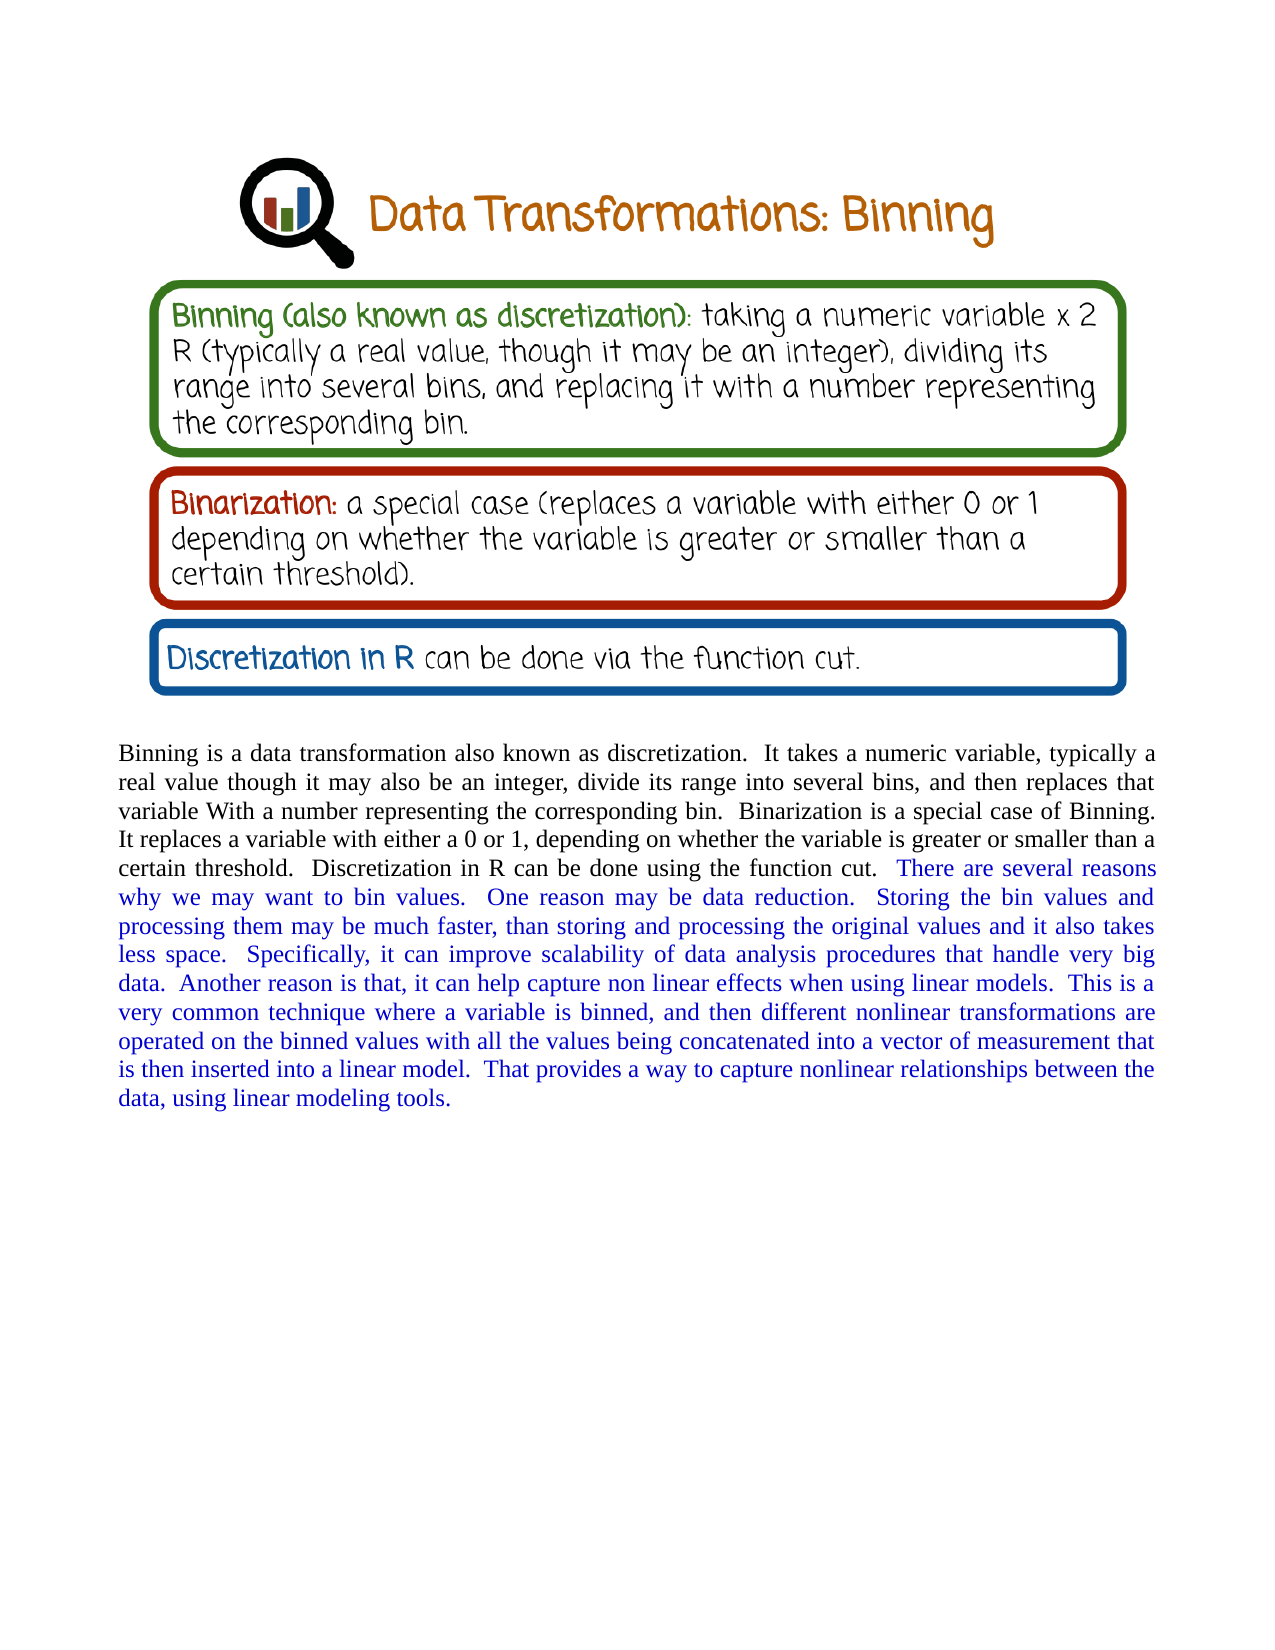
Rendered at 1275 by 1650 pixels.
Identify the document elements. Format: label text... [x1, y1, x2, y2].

text Binning is a data transformation also known as discretization. It takes a numeric variable, typically a real value though it may also be an integer, divide its range into several bins, and then replaces that variable With a number representing the corresponding bin. Binarization is a special case of Binning. It replaces a variable with either a 0 or 1, depending on whether the variable is greater or smaller than a certain threshold. Discretization in R can be done using the function cut. There are several reasons why we may want to bin values. One reason may be data reduction. Storing the bin values and processing them may be much faster, than storing and processing the original values and it also takes less space. Specifically, it can improve scalability of data analysis procedures that handle very big data. Another reason is that, it can help capture non linear effects when using linear models. This is a very common technique where a variable is binned, and then different nonlinear transformations are operated on the binned values with all the values being concatenated into a vector of measurement that is then inserted into a linear model. That provides a way to capture nonlinear relationships between the data, using linear modeling tools. [118, 738, 1157, 1112]
picture [118, 146, 1157, 710]
